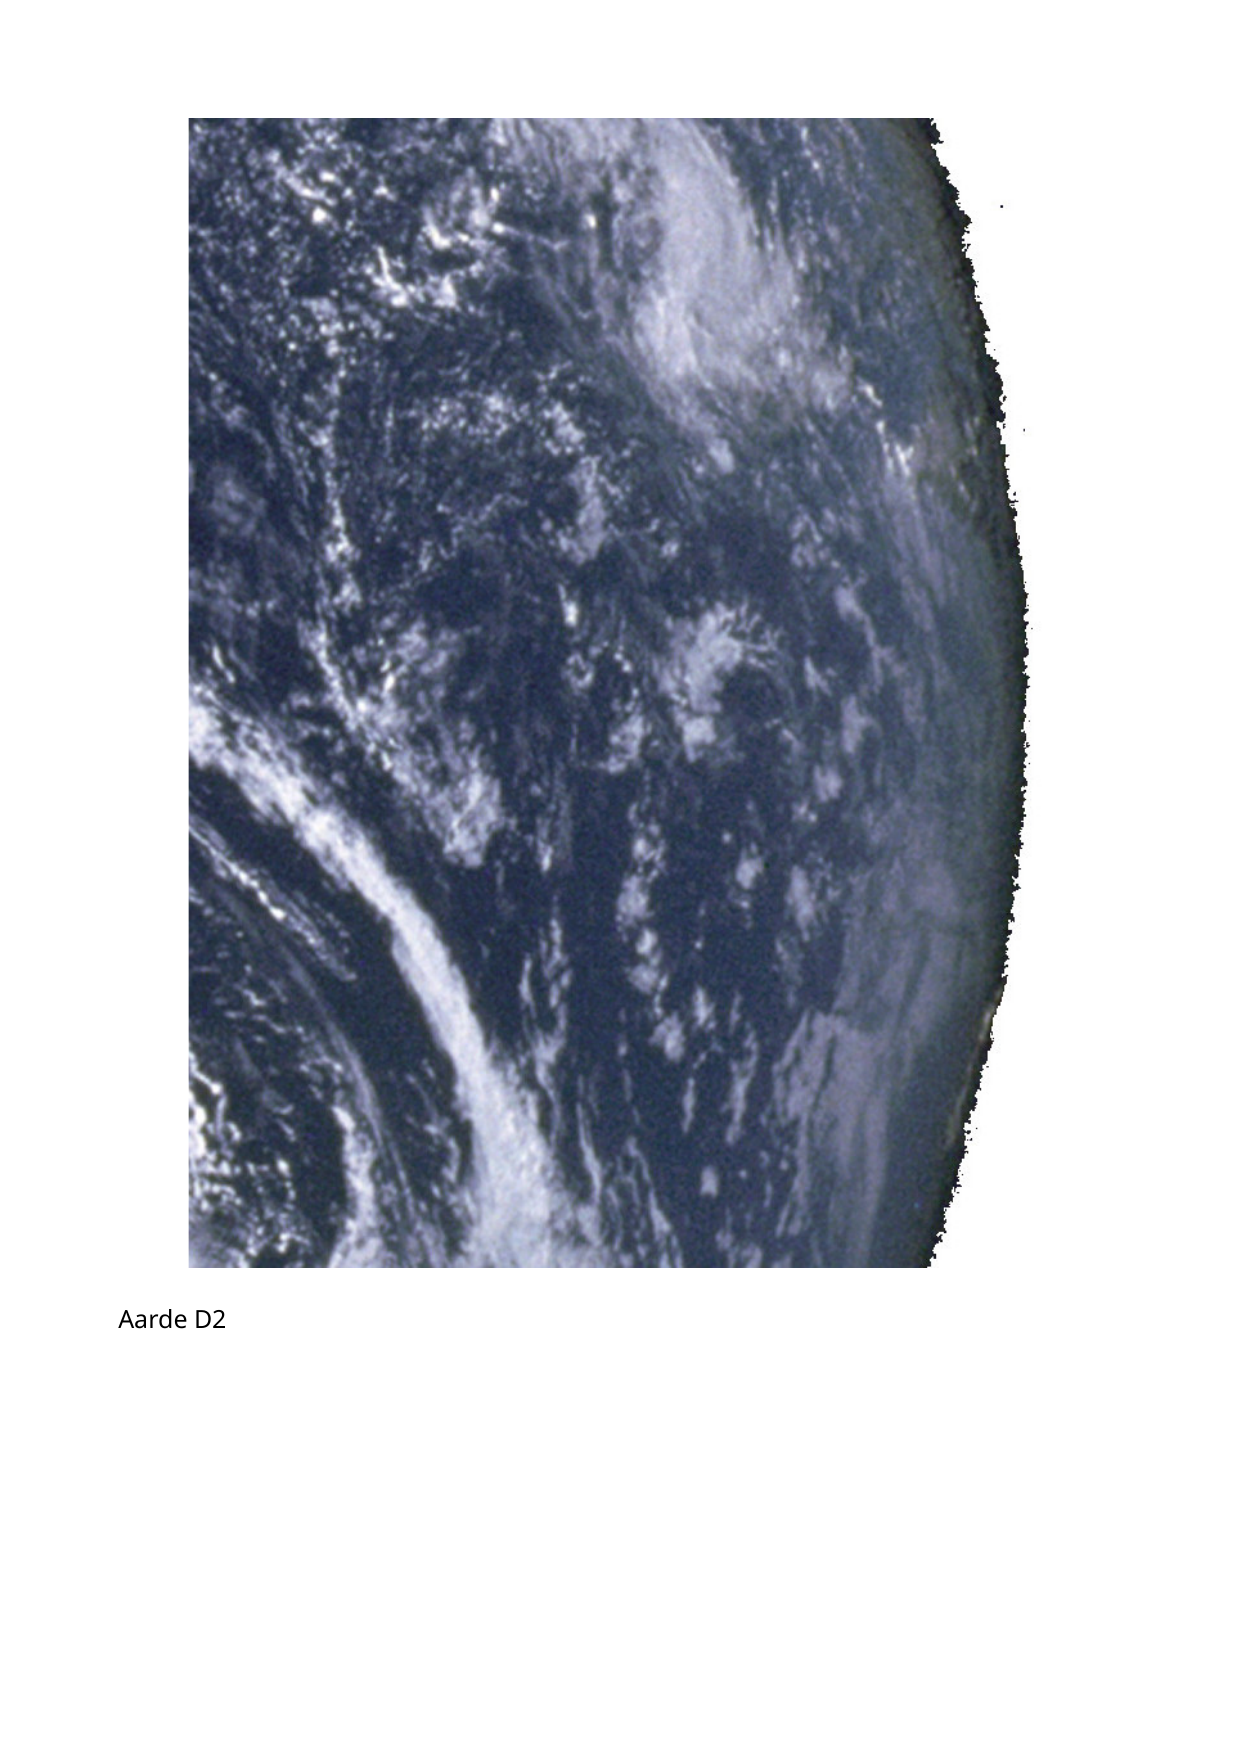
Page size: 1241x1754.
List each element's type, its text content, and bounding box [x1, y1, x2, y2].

text Aarde D2 [118, 1301, 1122, 1335]
picture [188, 118, 1052, 1268]
